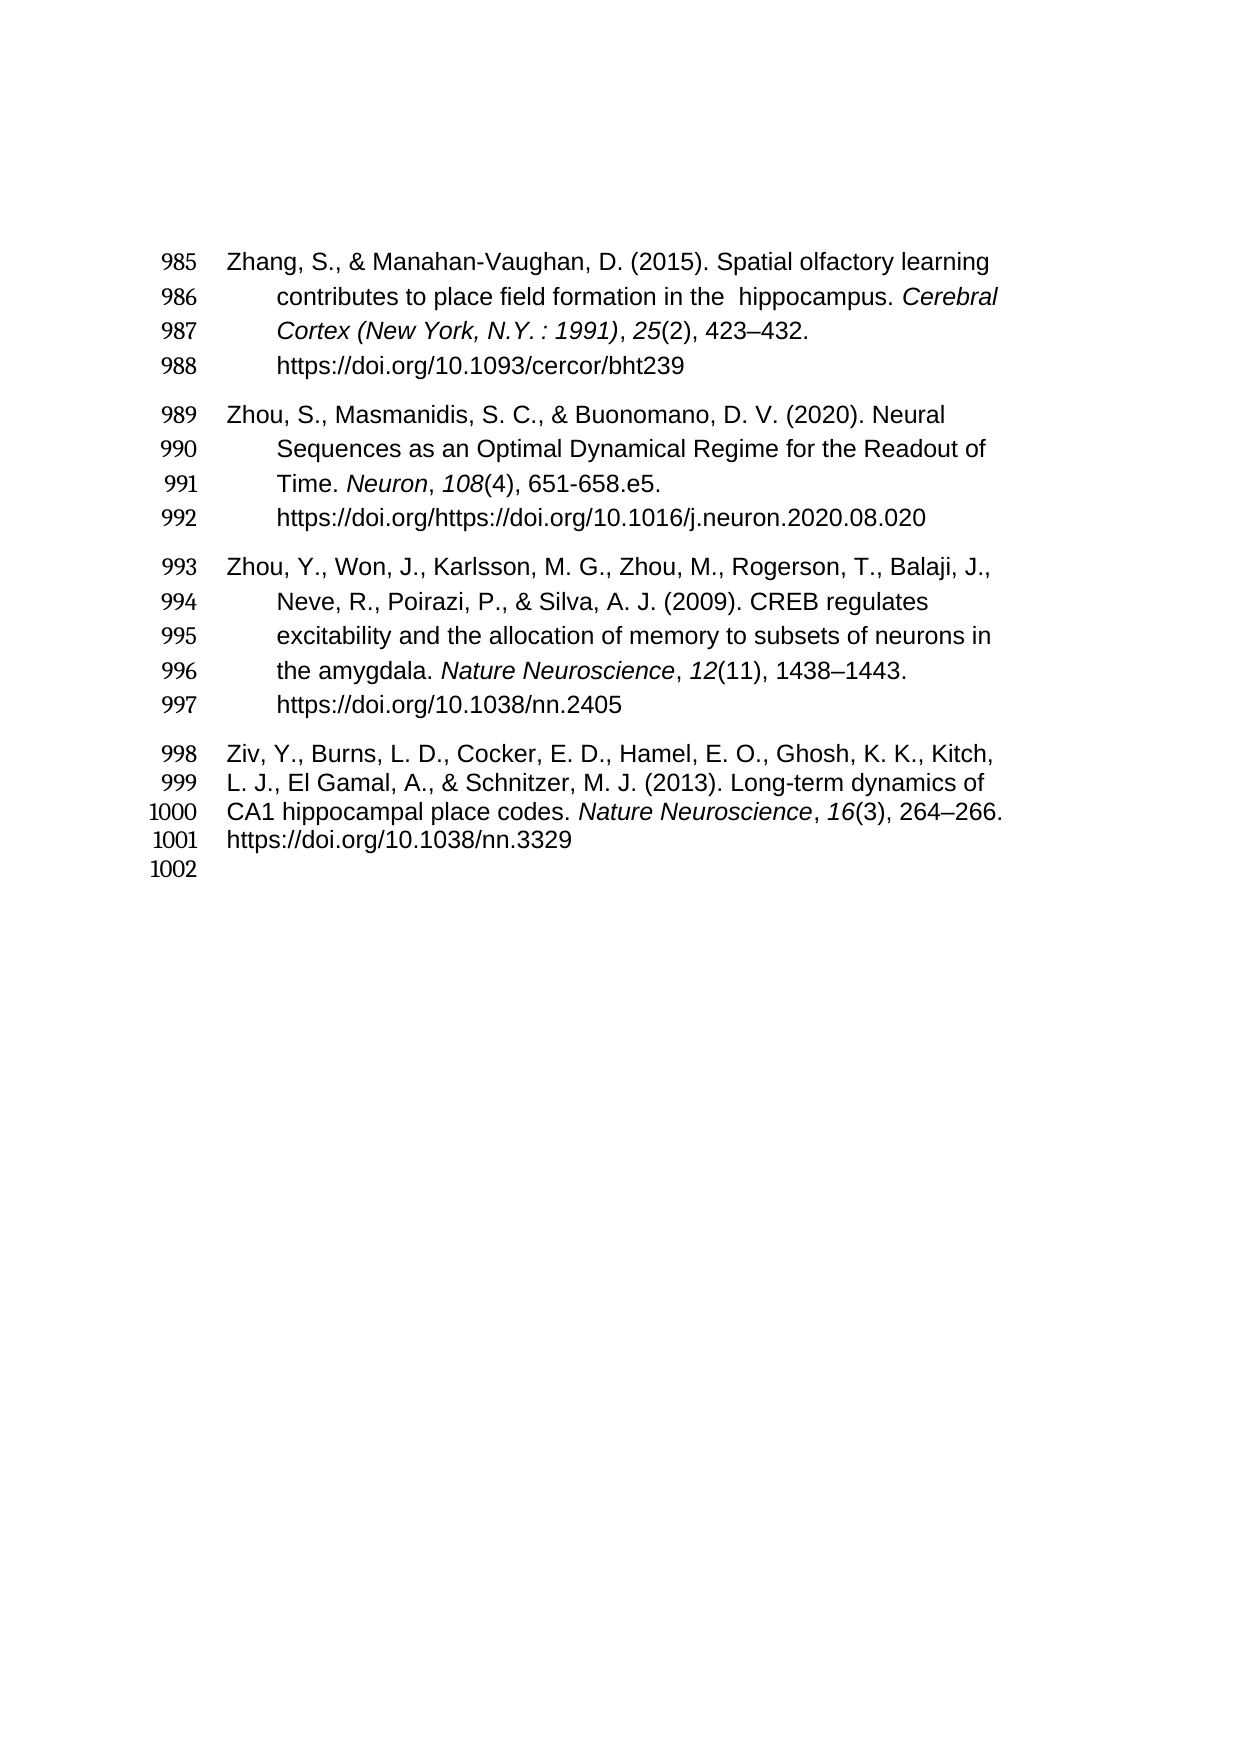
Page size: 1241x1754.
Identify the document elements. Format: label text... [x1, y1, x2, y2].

text Zhang, S., & Manahan-Vaughan, D. (2015). Spatial olfactory learning contributes to place field formation in the hippocampus. Cerebral Cortex (New York, N.Y. : 1991), 25(2), 423–432. https://doi.org/10.1093/cercor/bht239 [226, 247, 1014, 379]
text Zhou, Y., Won, J., Karlsson, M. G., Zhou, M., Rogerson, T., Balaji, J., Neve, R., Poirazi, P., & Silva, A. J. (2009). CREB regulates excitability and the allocation of memory to subsets of neurons in the amygdala. Nature Neuroscience, 12(11), 1438–1443. https://doi.org/10.1038/nn.2405 [226, 552, 1014, 719]
text Ziv, Y., Burns, L. D., Cocker, E. D., Hamel, E. O., Ghosh, K. K., Kitch, L. J., El Gamal, A., & Schnitzer, M. J. (2013). Long-term dynamics of CA1 hippocampal place codes. Nature Neuroscience, 16(3), 264–266. https://doi.org/10.1038/nn.3329 [226, 739, 1014, 854]
text Zhou, S., Masmanidis, S. C., & Buonomano, D. V. (2020). Neural Sequences as an Optimal Dynamical Regime for the Readout of Time. Neuron, 108(4), 651-658.e5. https://doi.org/https://doi.org/10.1016/j.neuron.2020.08.020 [226, 400, 1014, 532]
